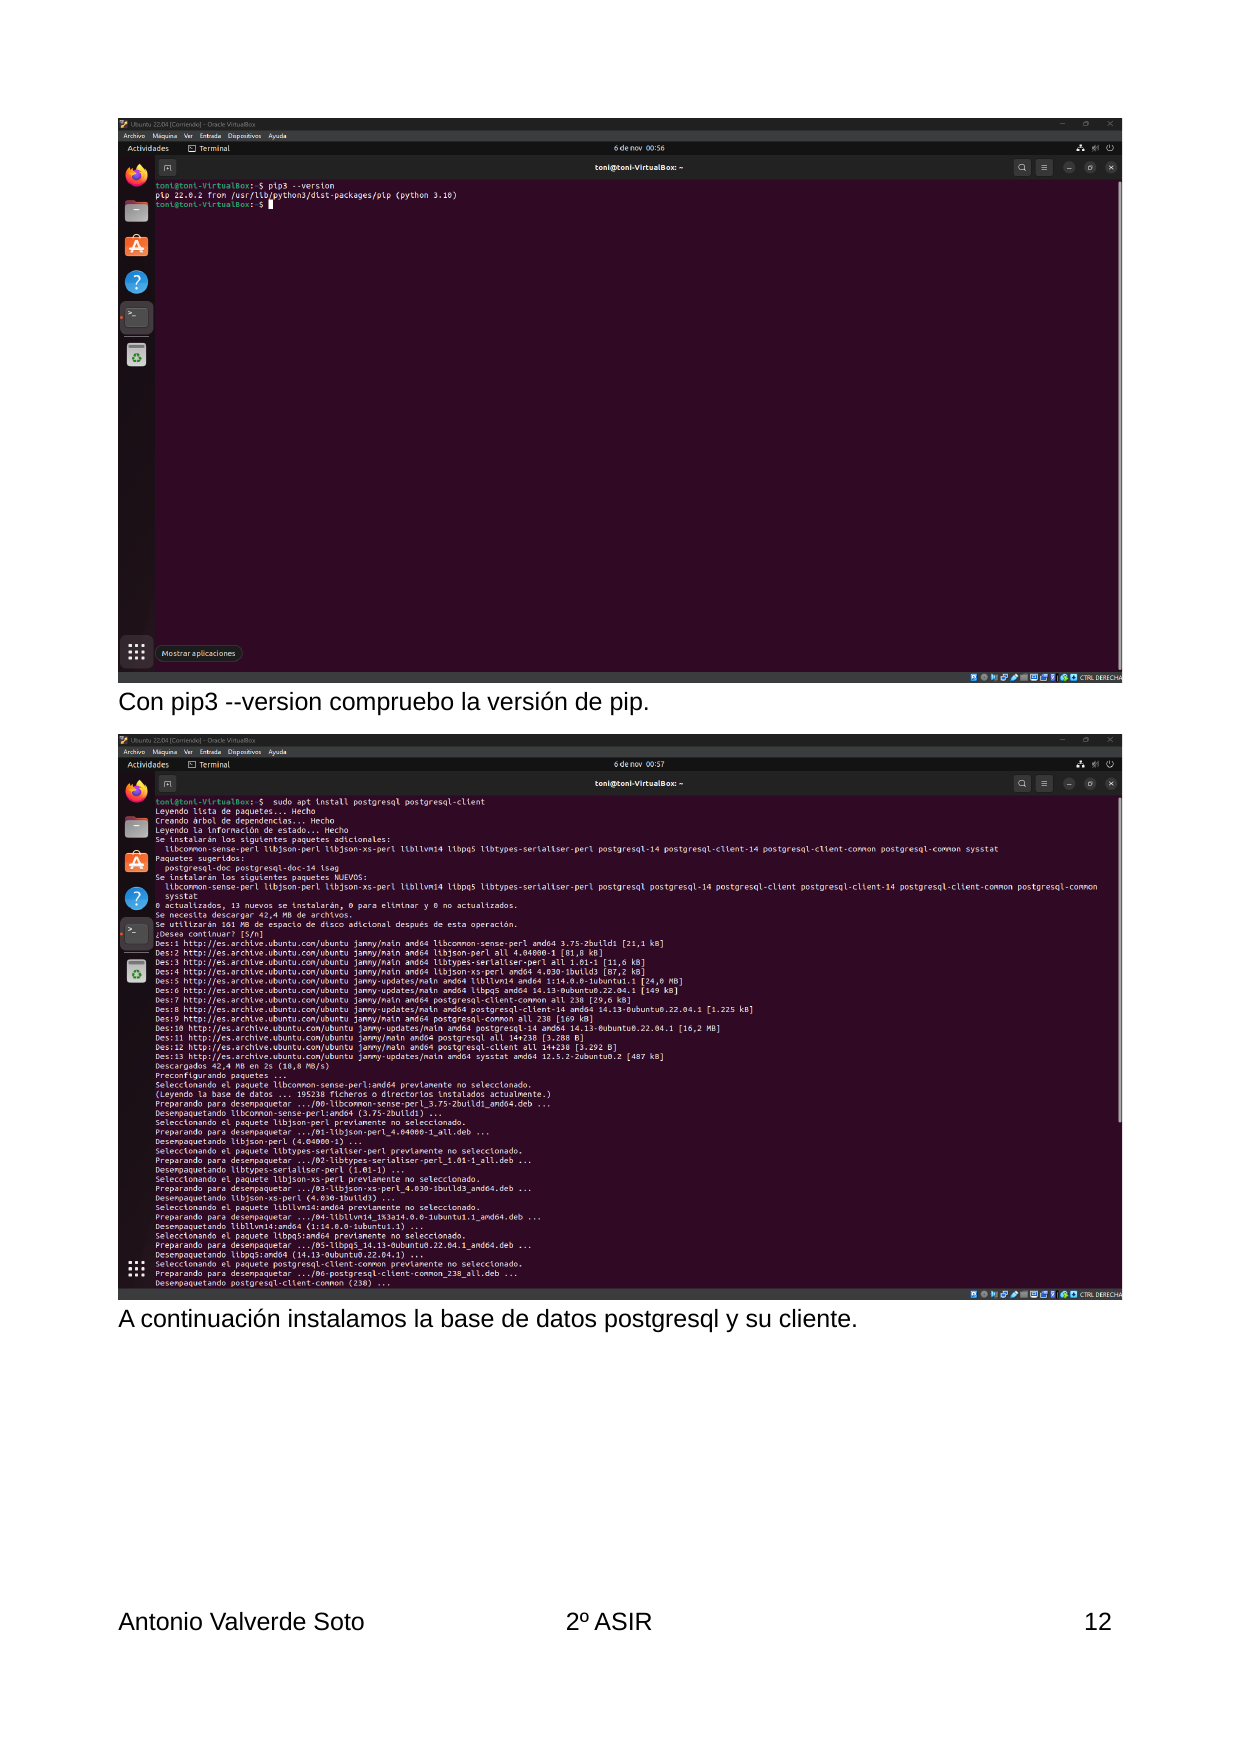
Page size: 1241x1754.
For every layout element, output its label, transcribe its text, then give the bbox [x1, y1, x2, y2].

text A continuación instalamos la base de datos postgresql y su cliente. [118, 1300, 1122, 1332]
picture [118, 734, 1123, 1300]
text Con pip3 --version compruebo la versión de pip. [118, 683, 1122, 716]
picture [118, 118, 1123, 683]
